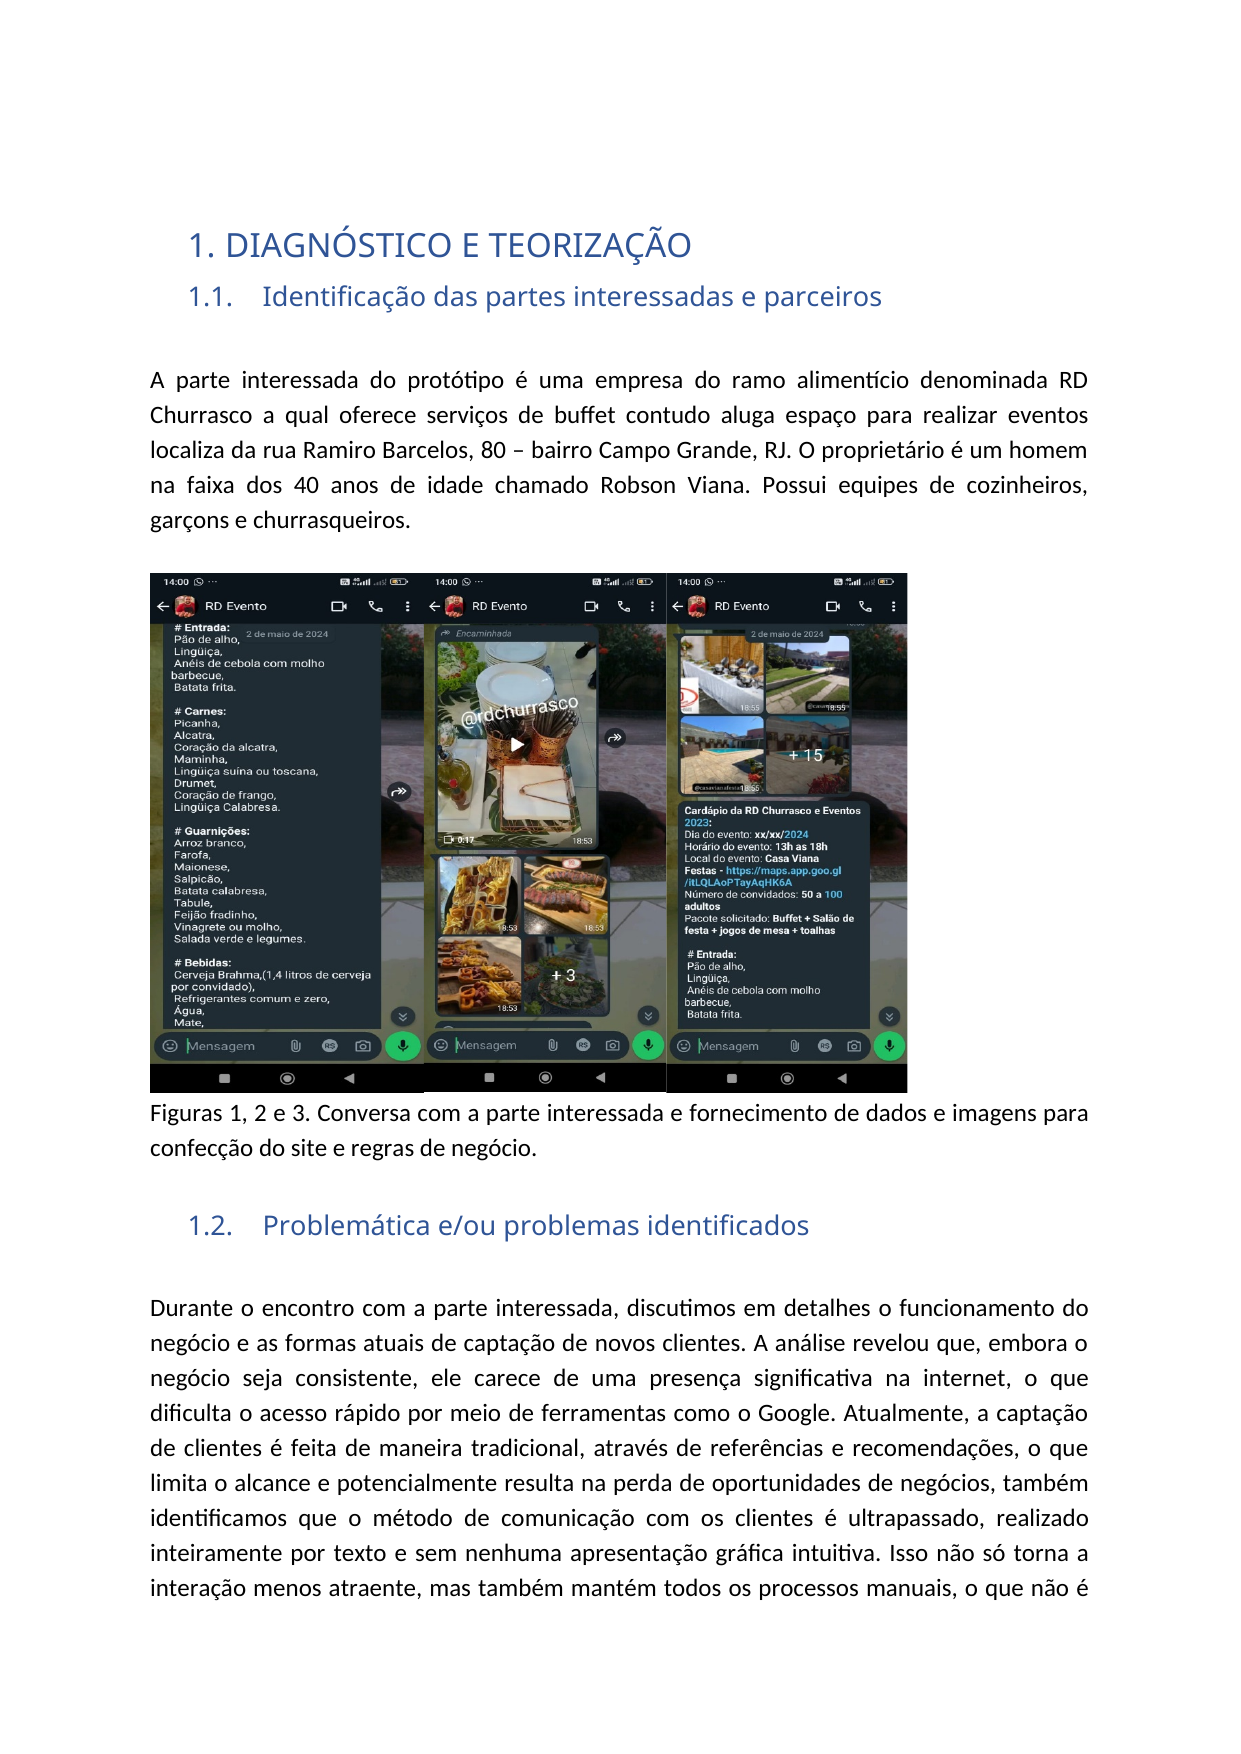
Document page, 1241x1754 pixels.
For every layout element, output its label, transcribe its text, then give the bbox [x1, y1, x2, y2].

subtitle Problemática e/ou problemas identificados [187, 1206, 1090, 1243]
text Durante o encontro com a parte interessada, discutimos em detalhes o funcionamento do negócio e as formas atuais de captação de novos clientes. A análise revelou que, embora o negócio seja consistente, ele carece de uma presença significativa na internet, o que dificulta o acesso rápido por meio de ferramentas como o Google. Atualmente, a captação de clientes é feita de maneira tradicional, através de referências e recomendações, o que limita o alcance e potencialmente resulta na perda de oportunidades de negócios, também identificamos que o método de comunicação com os clientes é ultrapassado, realizado inteiramente por texto e sem nenhuma apresentação gráfica intuitiva. Isso não só torna a interação menos atraente, mas também mantém todos os processos manuais, o que não é [150, 1292, 1090, 1602]
subtitle Identificação das partes interessadas e parceiros [187, 278, 1090, 315]
text Figuras 1, 2 e 3. Conversa com a parte interessada e fornecimento de dados e imagens para confecção do site e regras de negócio. [150, 1097, 1090, 1162]
text A parte interessada do protótipo é uma empresa do ramo alimentício denominada RD Churrasco a qual oferece serviços de buffet contudo aluga espaço para realizar eventos localiza da rua Ramiro Barcelos, 80 – bairro Campo Grande, RJ. O proprietário é um homem na faixa dos 40 anos de idade chamado Robson Viana. Possui equipes de cozinheiros, garçons e churrasqueiros. [150, 364, 1090, 534]
subtitle DIAGNÓSTICO E TEORIZAÇÃO [187, 222, 1090, 267]
